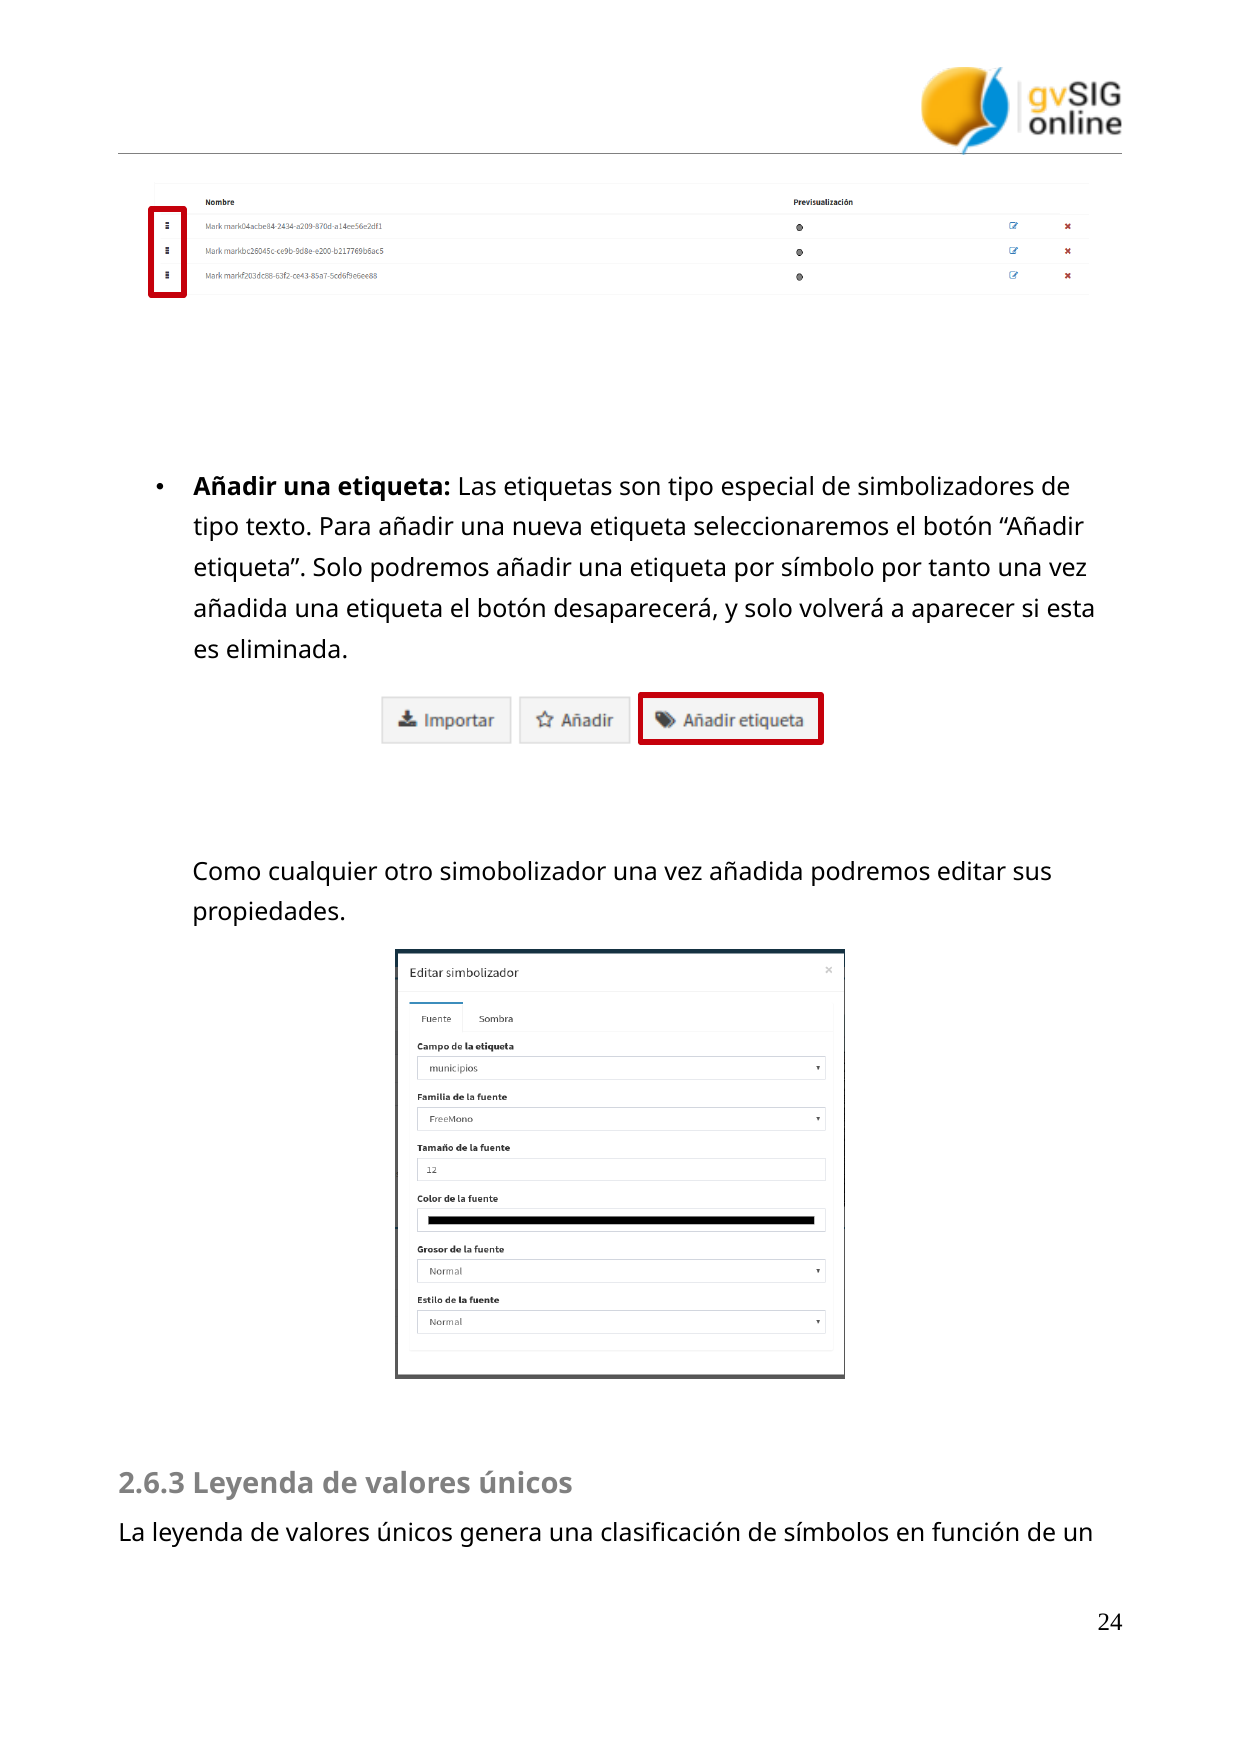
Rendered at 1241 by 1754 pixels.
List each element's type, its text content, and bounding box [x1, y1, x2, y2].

picture [921, 67, 1122, 155]
subtitle 2.6.3 Leyenda de valores únicos [118, 1463, 1122, 1502]
picture [151, 182, 1089, 296]
text La leyenda de valores únicos genera una clasificación de símbolos en función de un [118, 1515, 1122, 1549]
picture [377, 689, 828, 755]
picture [154, 212, 181, 292]
list Añadir una etiqueta: Las etiquetas son tipo especial de simbolizadores de tipo texto. Para añadir una nueva etiqueta seleccionaremos el botón “Añadir etiqueta”. Solo podremos añadir una etiqueta por símbolo por tanto una vez añadida una etiqueta el botón desaparecerá, y solo volverá a aparecer si esta es eliminada. [156, 468, 1122, 666]
text Como cualquier otro simobolizador una vez añadida podremos editar sus propiedades. [192, 853, 1122, 928]
picture [395, 949, 845, 1379]
